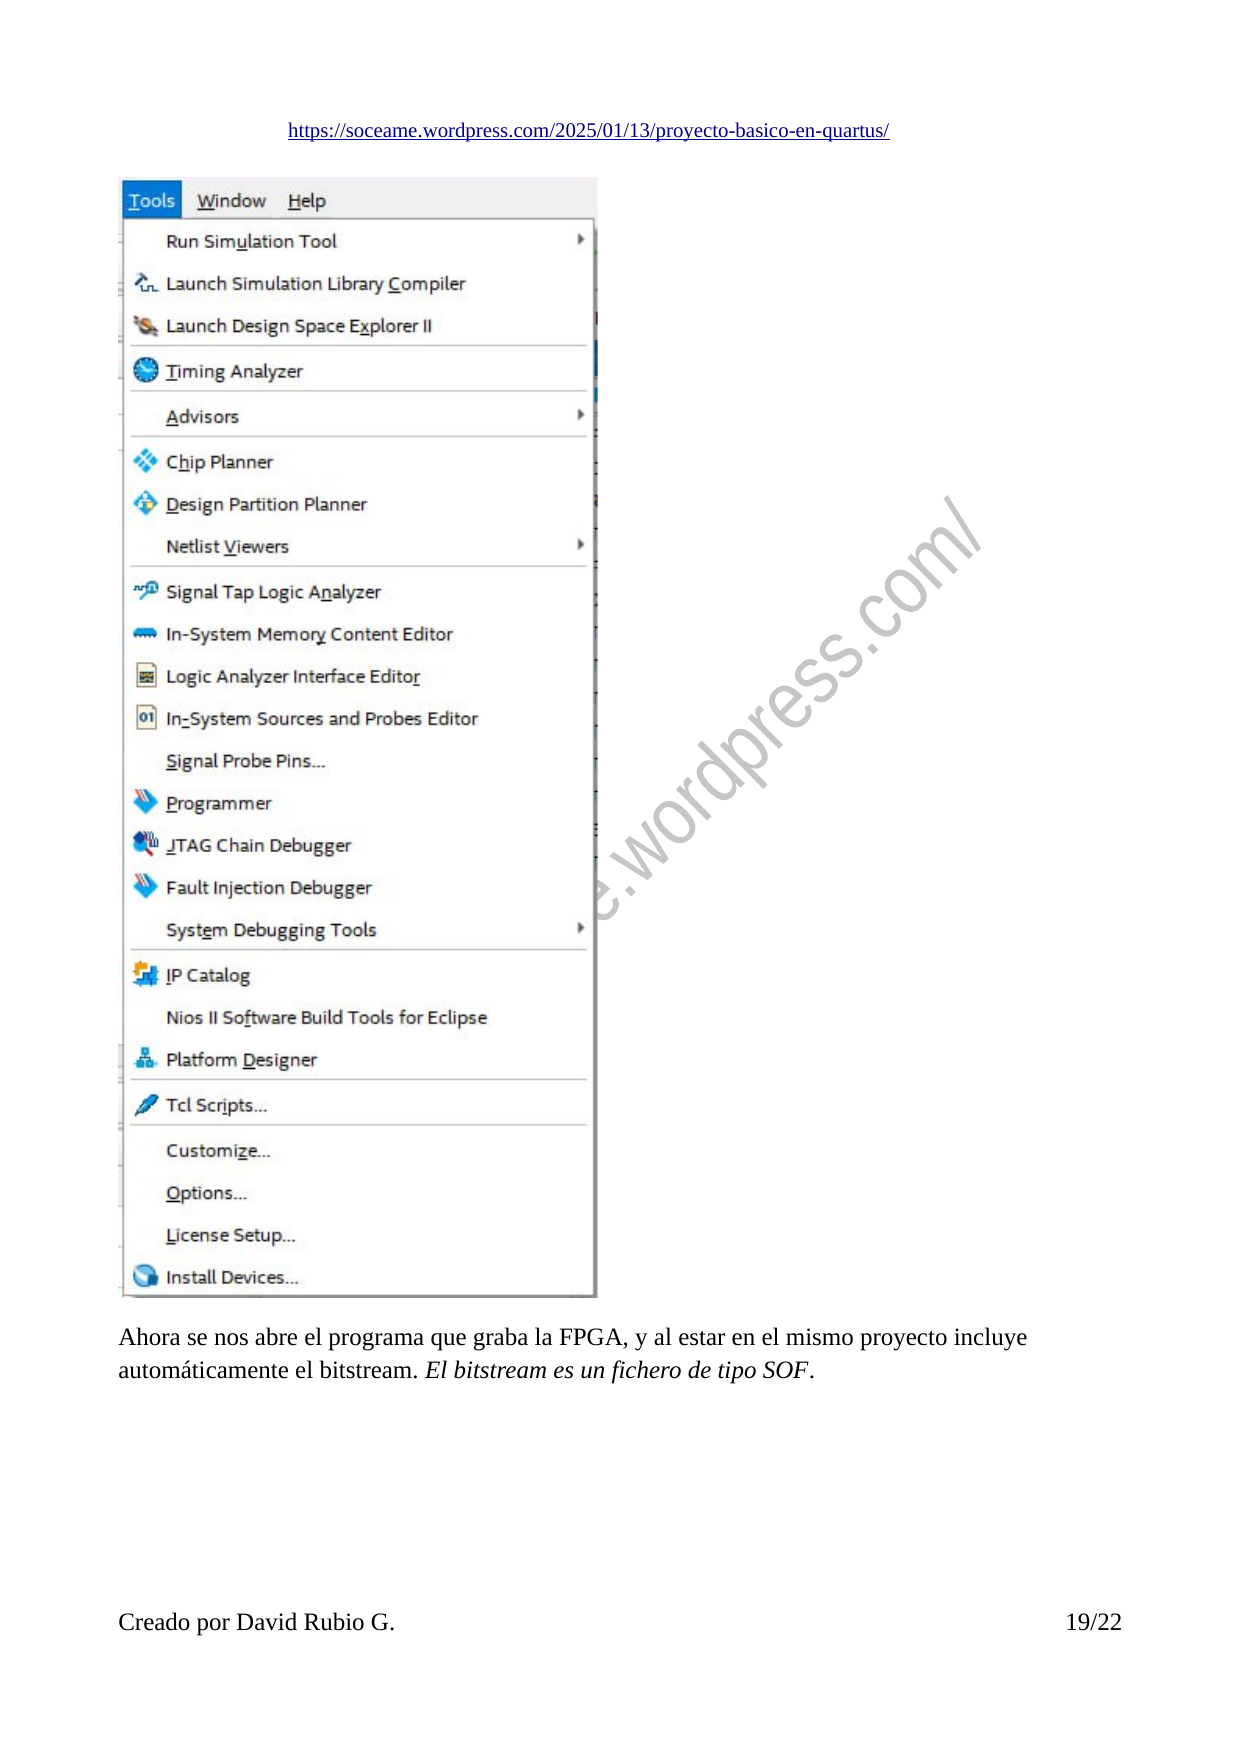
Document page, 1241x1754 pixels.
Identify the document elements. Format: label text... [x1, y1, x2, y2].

picture [118, 177, 598, 1298]
text Ahora se nos abre el programa que graba la FPGA, y al estar en el mismo proyecto incluye automáticamente el bitstream. El bitstream es un fichero de tipo SOF. [118, 1322, 1122, 1383]
